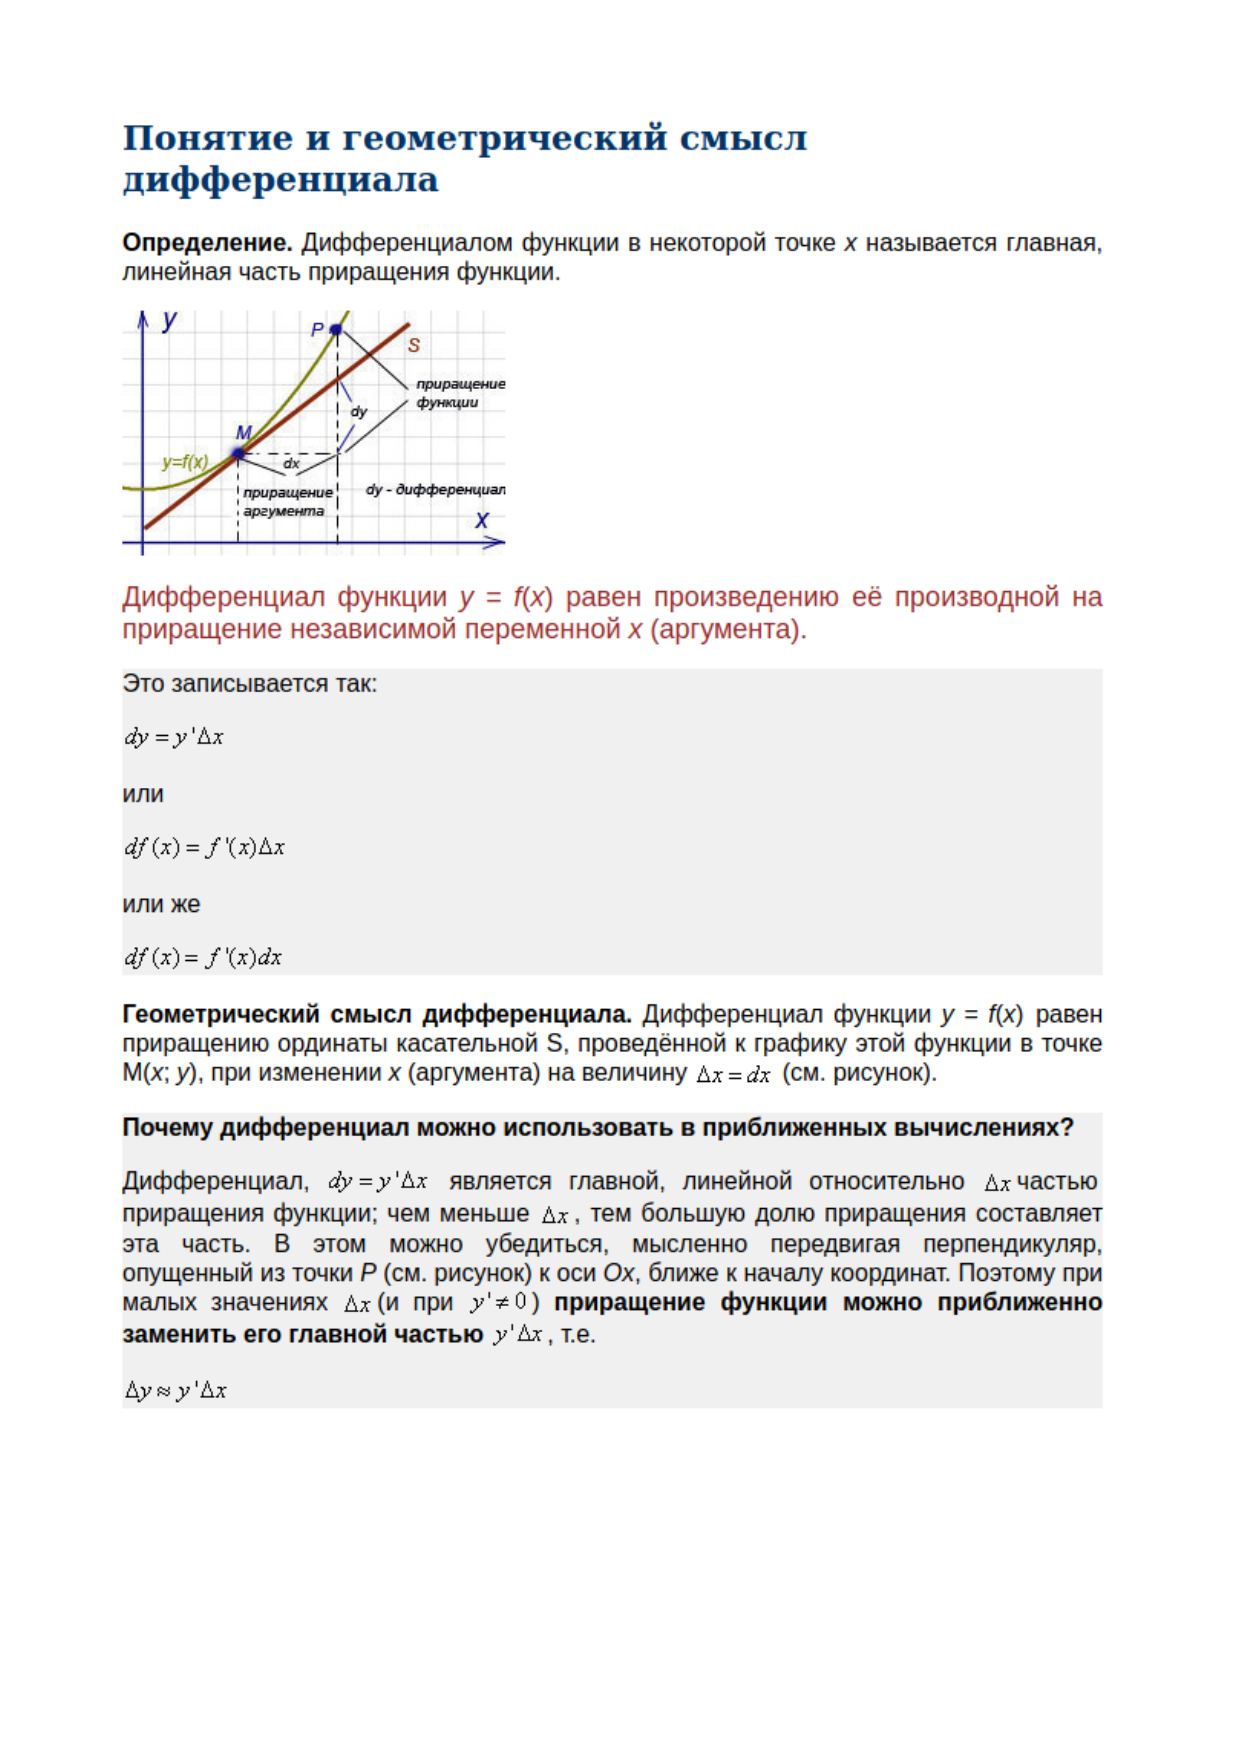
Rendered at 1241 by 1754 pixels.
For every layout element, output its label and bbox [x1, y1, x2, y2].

picture [118, 118, 1123, 1430]
